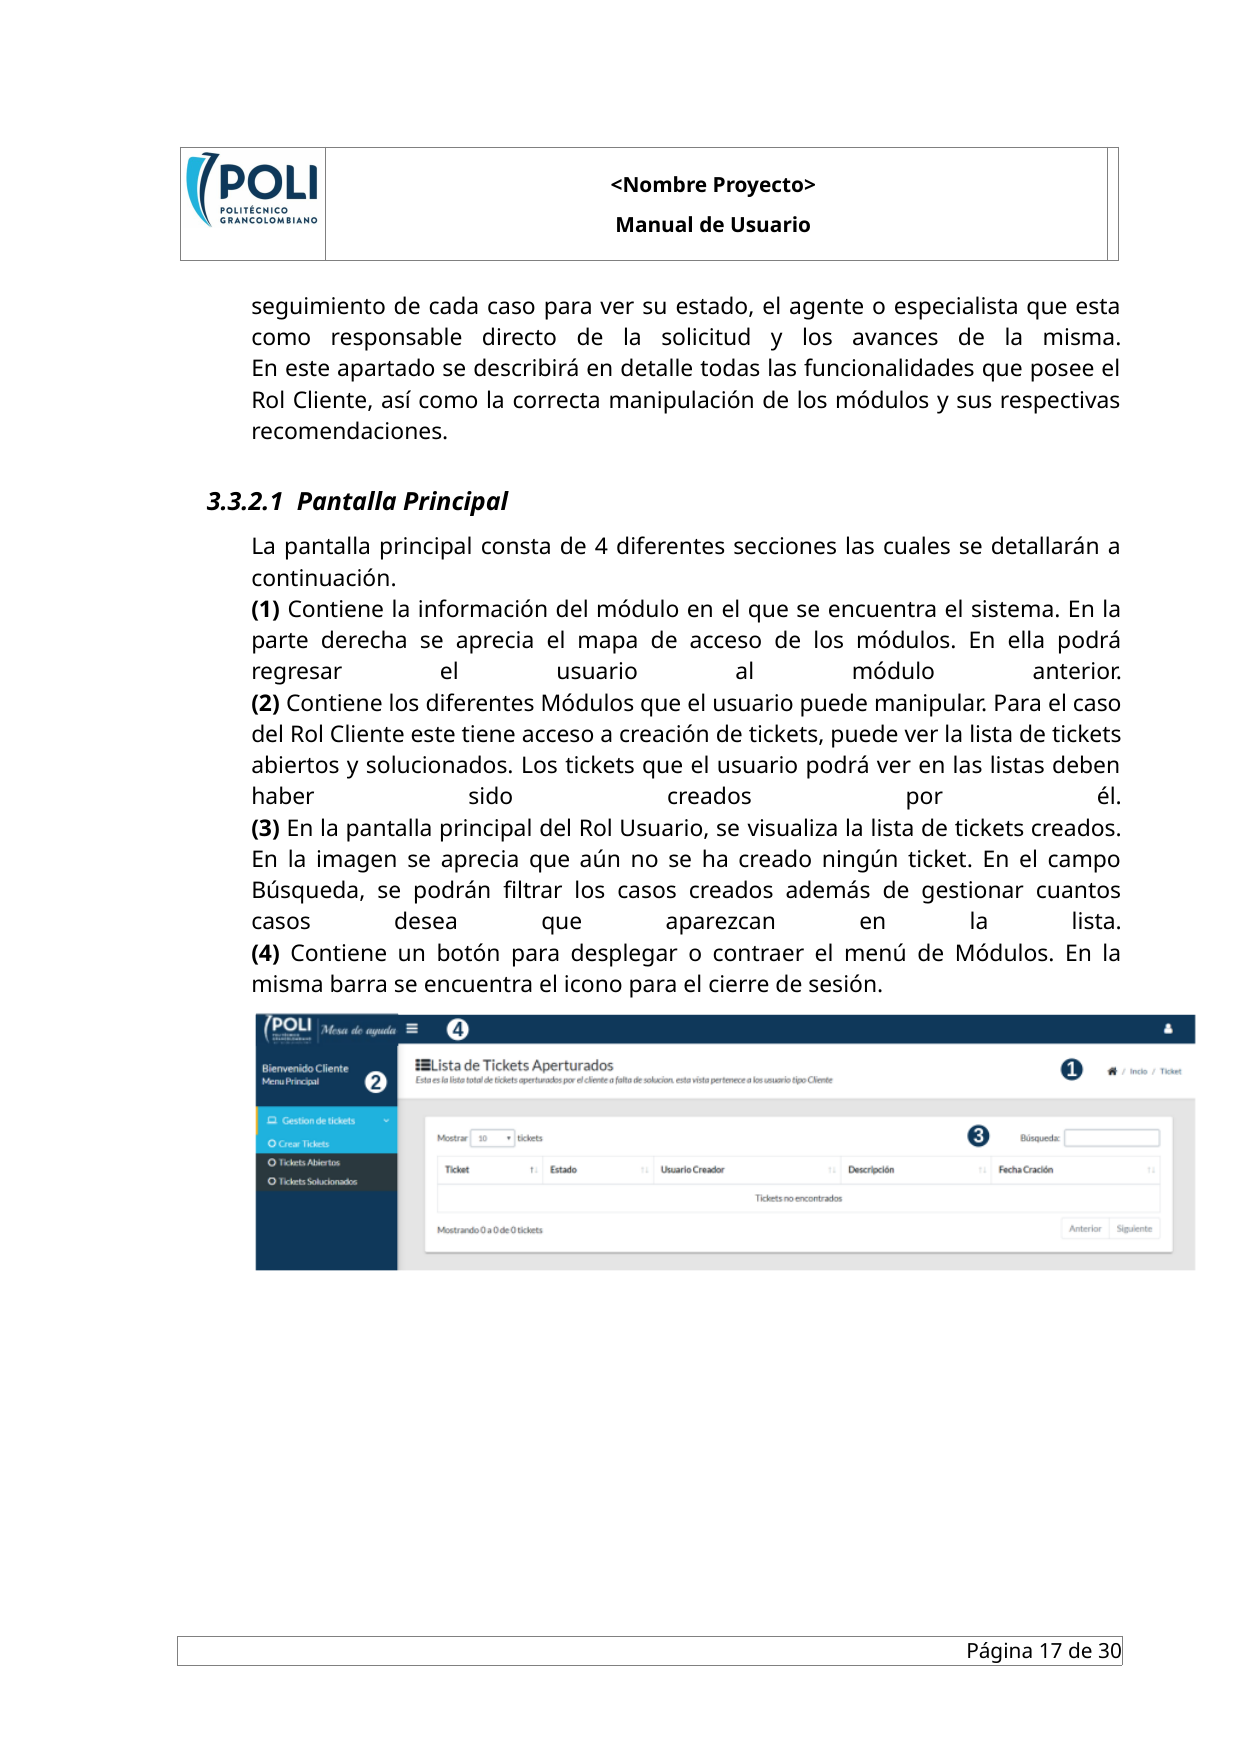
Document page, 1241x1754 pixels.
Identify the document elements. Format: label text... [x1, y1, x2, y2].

text seguimiento de cada caso para ver su estado, el agente o especialista que esta como responsable directo de la solicitud y los avances de la misma. En este apartado se describirá en detalle todas las funcionalidades que posee el Rol Cliente, así como la correcta manipulación de los módulos y sus respectivas recomendaciones. [251, 290, 1122, 446]
text La pantalla principal consta de 4 diferentes secciones las cuales se detallarán a continuación. (1) Contiene la información del módulo en el que se encuentra el sistema. En la parte derecha se aprecia el mapa de acceso de los módulos. En ella podrá regresar el usuario al módulo anterior. (2) Contiene los diferentes Módulos que el usuario puede manipular. Para el caso del Rol Cliente este tiene acceso a creación de tickets, puede ver la lista de tickets abiertos y solucionados. Los tickets que el usuario podrá ver en las listas deben haber sido creados por él. (3) En la pantalla principal del Rol Usuario, se visualiza la lista de tickets creados. En la imagen se aprecia que aún no se ha creado ningún ticket. En el campo Búsqueda, se podrán filtrar los casos creados además de gestionar cuantos casos desea que aparezcan en la lista. (4) Contiene un botón para desplegar o contraer el menú de Módulos. En la misma barra se encuentra el icono para el cierre de sesión. [251, 530, 1122, 999]
subtitle Pantalla Principal [207, 484, 1122, 518]
